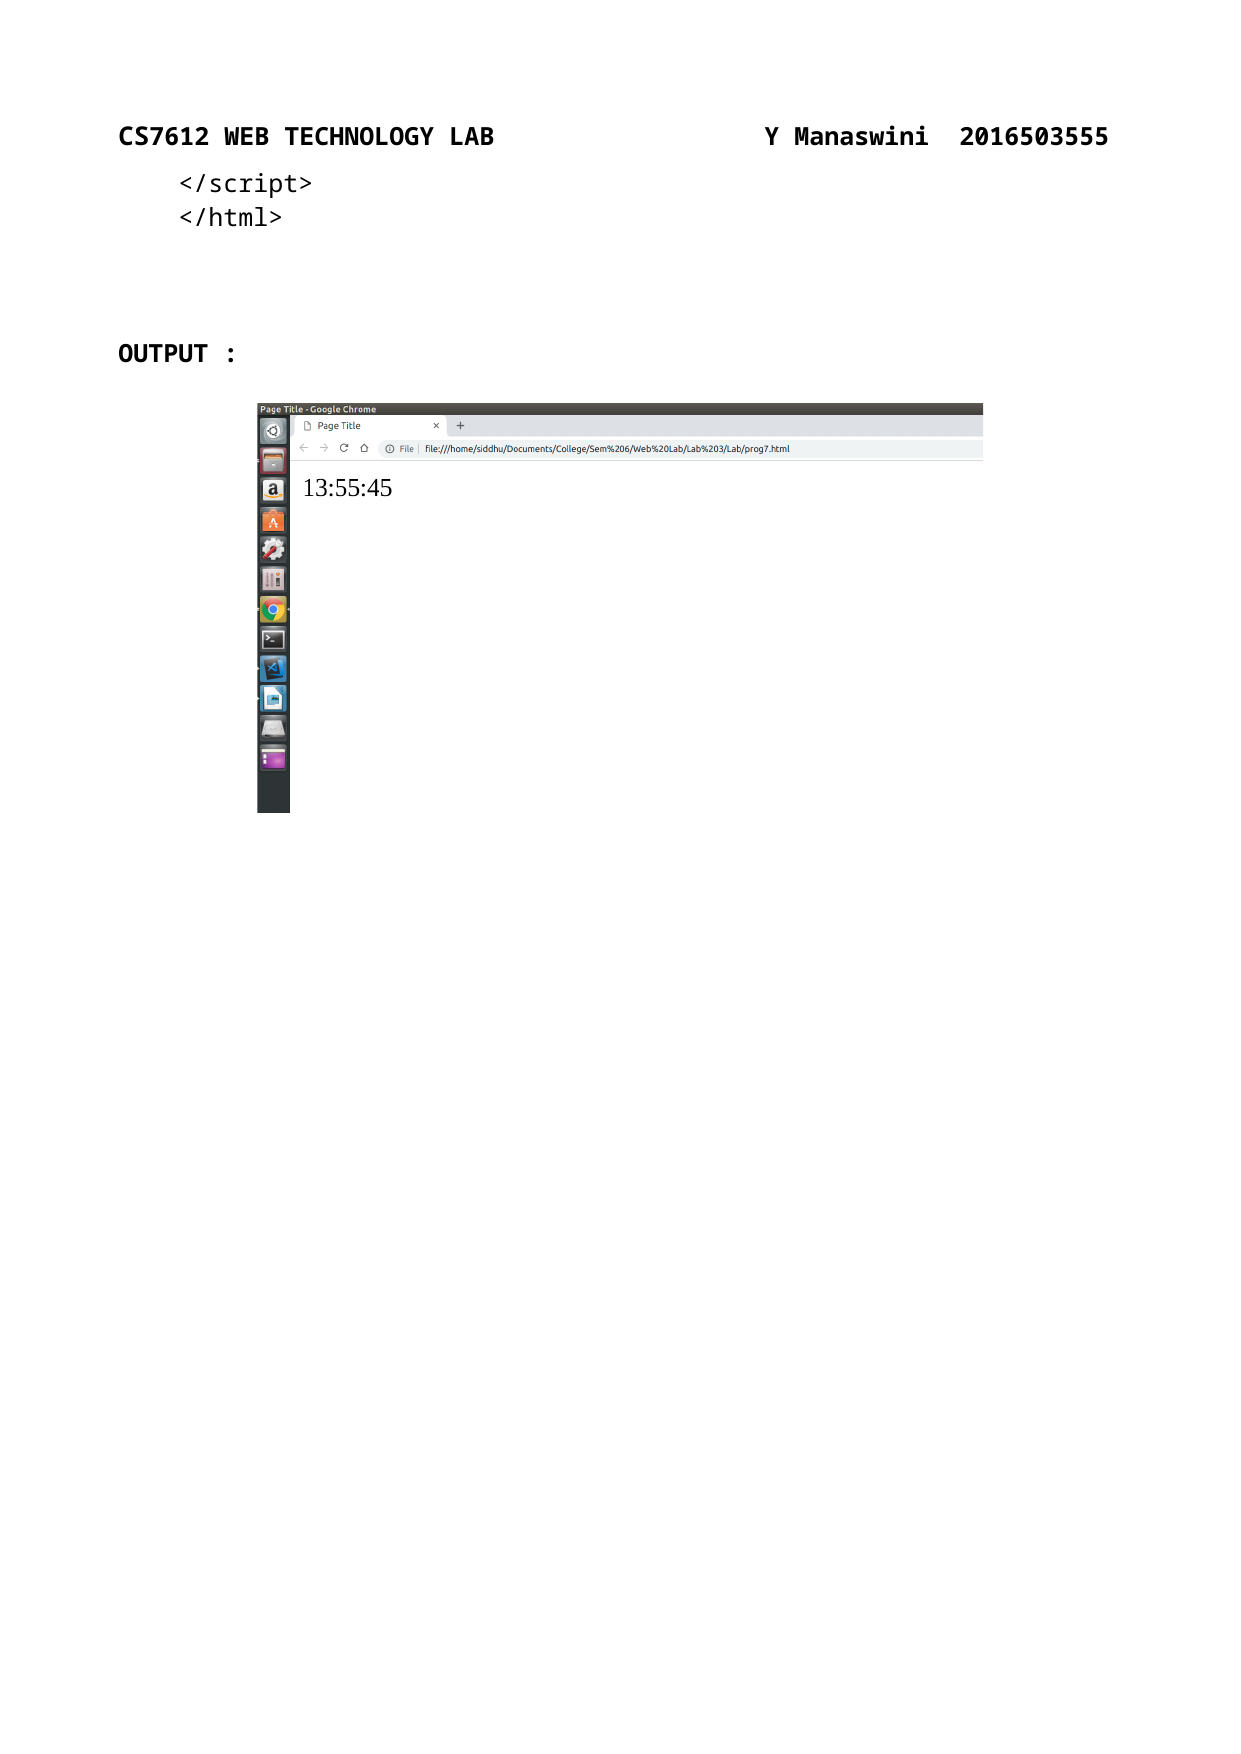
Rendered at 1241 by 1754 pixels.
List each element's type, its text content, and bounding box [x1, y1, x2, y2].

text OUTPUT : [118, 336, 1122, 370]
picture [257, 403, 984, 813]
text </script> [118, 165, 1122, 199]
text </html> [118, 199, 1122, 233]
